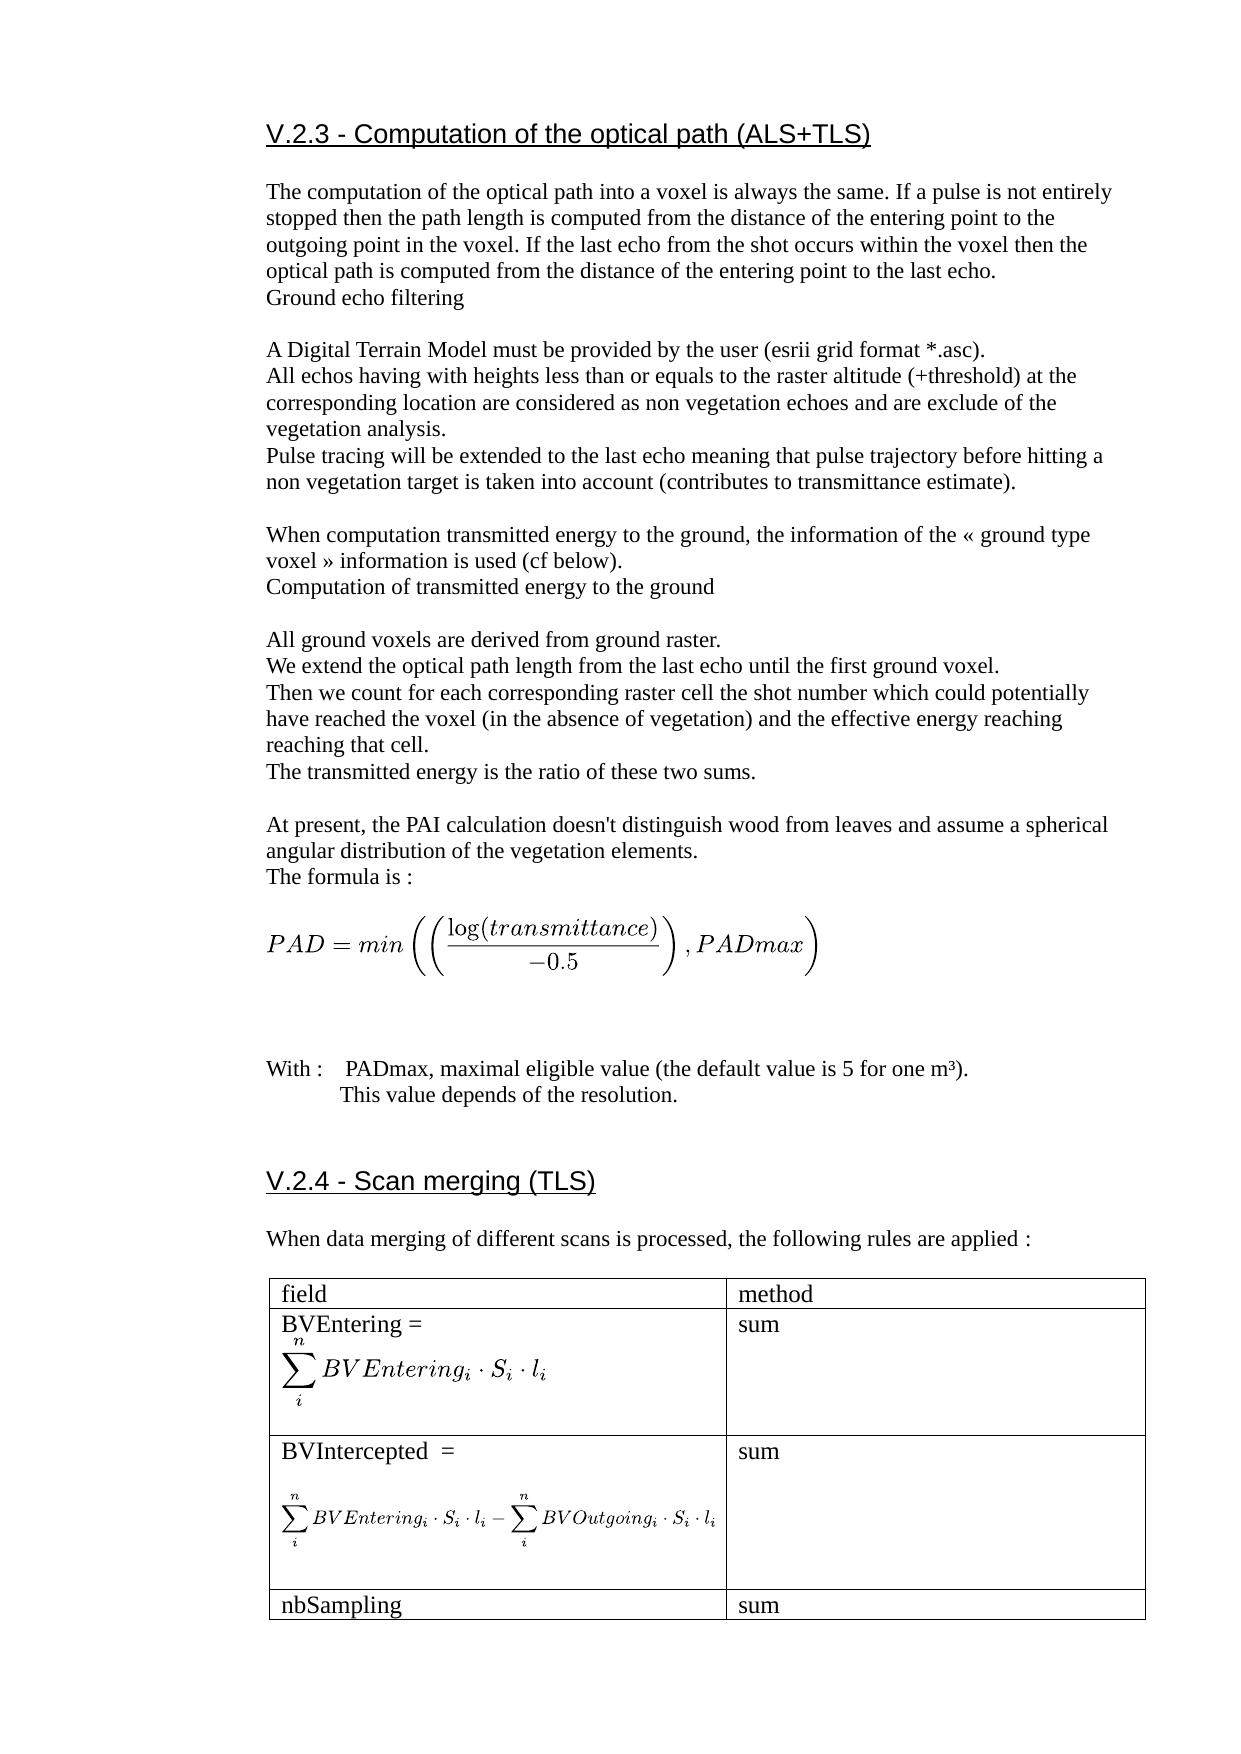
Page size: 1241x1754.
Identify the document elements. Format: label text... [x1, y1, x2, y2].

text The transmitted energy is the ratio of these two sums. [266, 758, 1122, 784]
text The computation of the optical path into a voxel is always the same. If a pulse is not entirely stopped then the path length is computed from the distance of the entering point to the outgoing point in the voxel. If the last echo from the shot occurs within the voxel then the optical path is computed from the distance of the entering point to the last echo. [266, 178, 1122, 283]
table_header field [270, 1279, 726, 1308]
text Computation of transmitted energy to the ground [266, 573, 1122, 600]
table_cell sum [727, 1436, 1145, 1589]
subtitle V.2.4 - Scan merging (TLS) [266, 1165, 1122, 1197]
table_header method [727, 1279, 1145, 1308]
text At present, the PAI calculation doesn't distinguish wood from leaves and assume a spherical angular distribution of the vegetation elements. [266, 811, 1122, 863]
table_cell BVEntering = [270, 1309, 726, 1435]
text The formula is : [266, 863, 1122, 890]
text When computation transmitted energy to the ground, the information of the « ground type voxel » information is used (cf below). [266, 521, 1122, 573]
text Pulse tracing will be extended to the last echo meaning that pulse trajectory before hitting a non vegetation target is taken into account (contributes to transmittance estimate). [266, 442, 1122, 494]
table_cell BVIntercepted = [270, 1436, 726, 1589]
text With : PADmax, maximal eligible value (the default value is 5 for one m³). [266, 1055, 1122, 1081]
text We extend the optical path length from the last echo until the first ground voxel. [266, 652, 1122, 679]
text All ground voxels are derived from ground raster. [266, 626, 1122, 652]
text When data merging of different scans is processed, the following rules are applied : [266, 1225, 1122, 1252]
text A Digital Terrain Model must be provided by the user (esrii grid format *.asc). [266, 336, 1122, 363]
text Ground echo filtering [266, 283, 1122, 310]
table_cell sum [727, 1590, 1145, 1619]
subtitle V.2.3 - Computation of the optical path (ALS+TLS) [266, 118, 1122, 149]
table_cell nbSampling [270, 1590, 726, 1619]
text All echos having with heights less than or equals to the raster altitude (+threshold) at the corresponding location are considered as non vegetation echoes and are exclude of the vegetation analysis. [266, 363, 1122, 442]
text This value depends of the resolution. [266, 1081, 1122, 1108]
table_cell sum [727, 1309, 1145, 1435]
text Then we count for each corresponding raster cell the shot number which could potentially have reached the voxel (in the absence of vegetation) and the effective energy reaching reaching that cell. [266, 679, 1122, 758]
